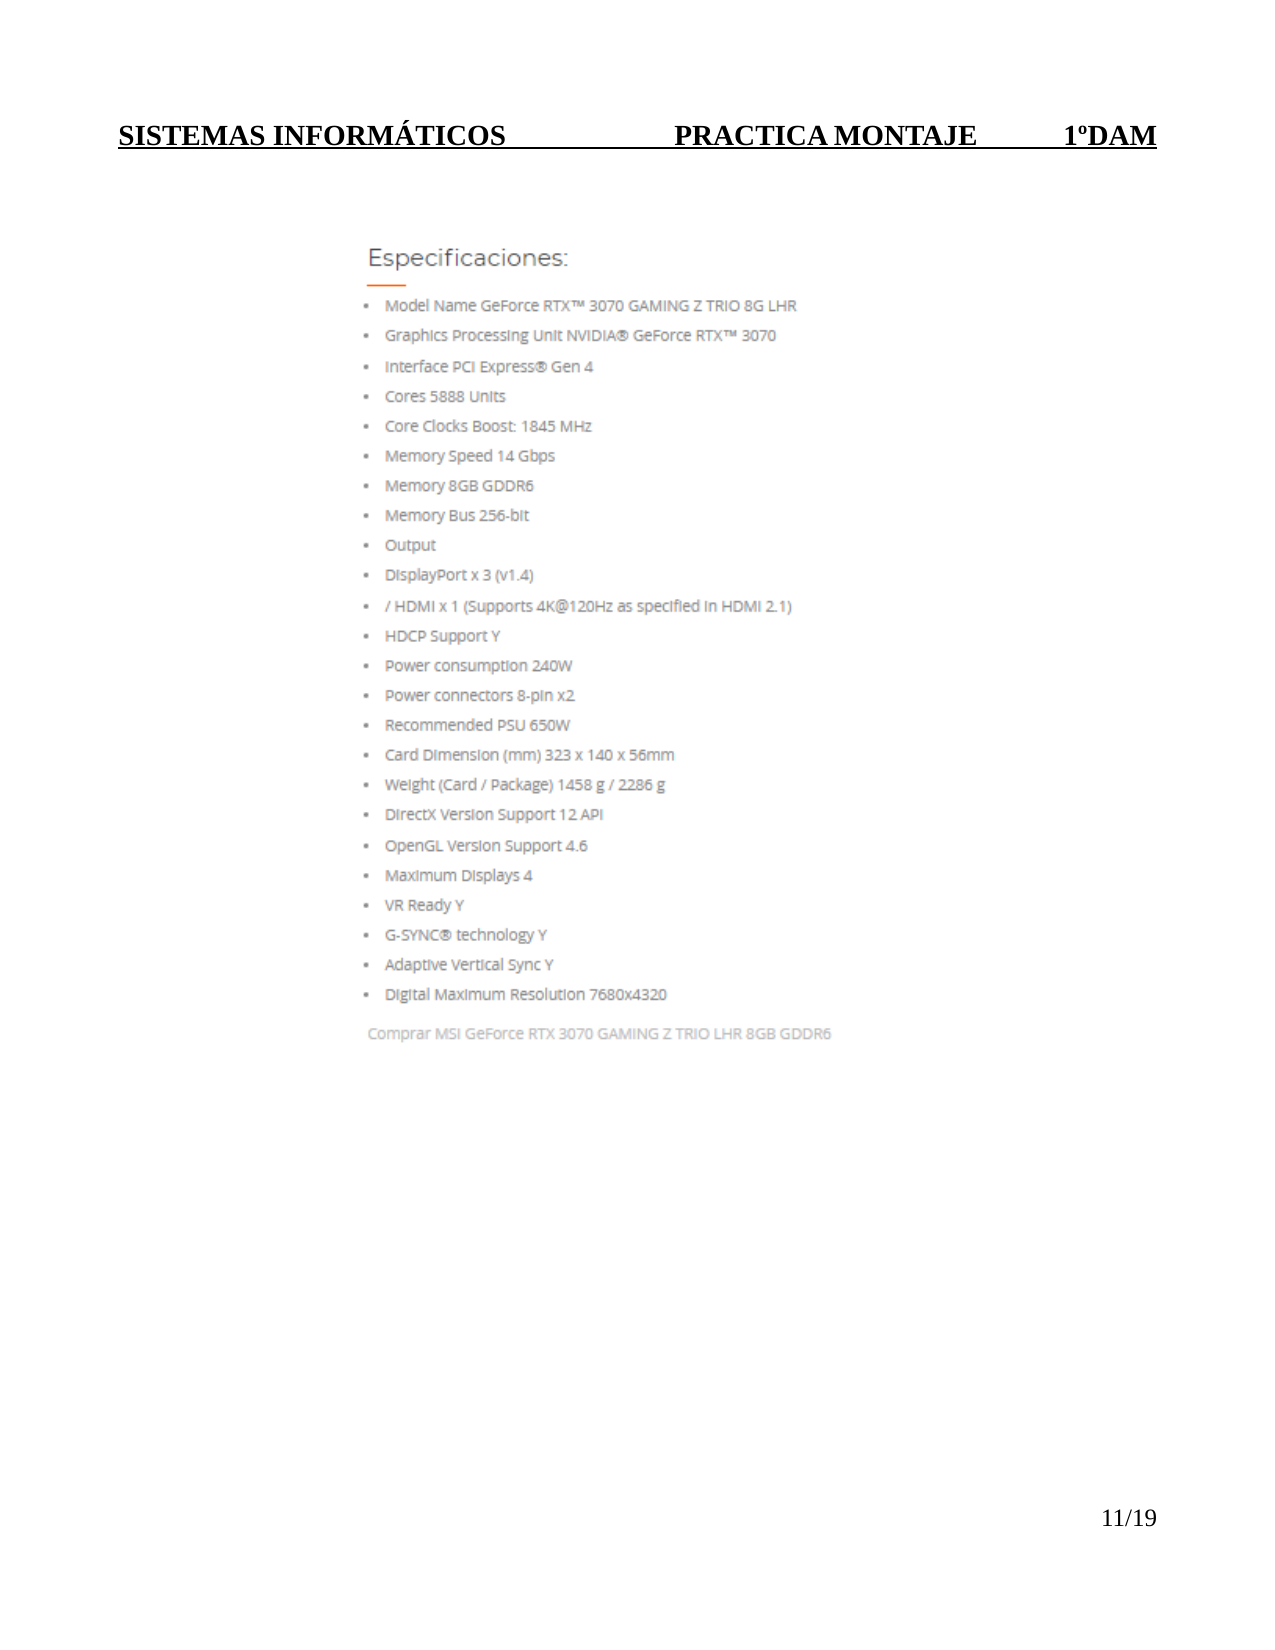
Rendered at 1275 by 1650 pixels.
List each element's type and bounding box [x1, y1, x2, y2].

picture [339, 238, 937, 1063]
